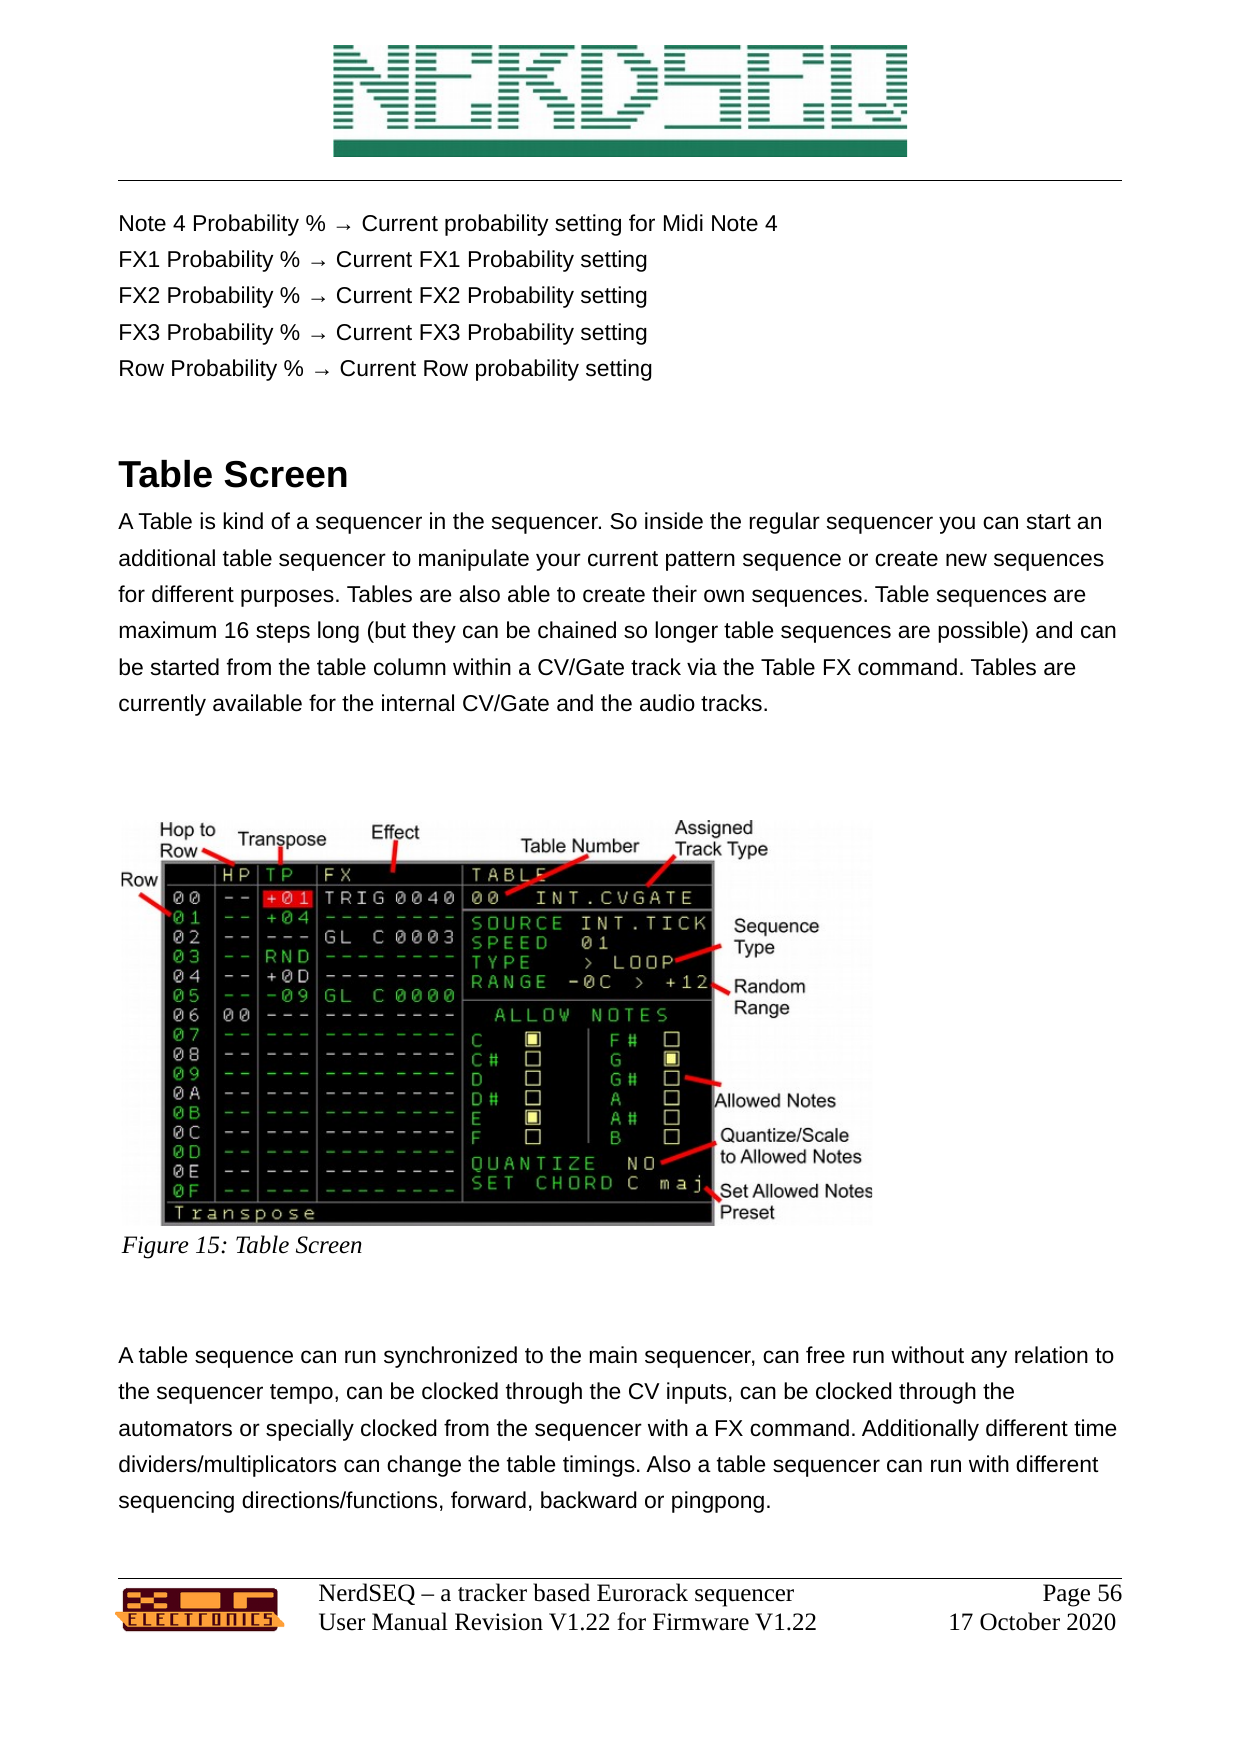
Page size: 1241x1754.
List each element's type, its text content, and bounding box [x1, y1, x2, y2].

text A Table is kind of a sequencer in the sequencer. So inside the regular sequencer you can start an additional table sequencer to manipulate your current pattern sequence or create new sequences for different purposes. Tables are also able to create their own sequences. Table sequences are maximum 16 steps long (but they can be chained so longer table sequences are possible) and can be started from the table column within a CV/Gate track via the Table FX command. Tables are currently available for the internal CV/Gate and the audio tracks. [118, 508, 1122, 716]
text FX1 Probability % → Current FX1 Probability setting [118, 246, 1122, 272]
text A table sequence can run synchronized to the main sequencer, can free run without any relation to the sequencer tempo, can be clocked through the CV inputs, can be clocked through the automators or specially clocked from the sequencer with a FX command. Additionally different time dividers/multiplicators can change the table timings. Also a table sequencer can run with different sequencing directions/functions, forward, backward or pingpong. [118, 1342, 1122, 1514]
picture [121, 820, 873, 1226]
text FX3 Probability % → Current FX3 Probability setting [118, 319, 1122, 345]
text Note 4 Probability % → Current probability setting for Midi Note 4 [118, 209, 1122, 236]
subtitle Table Screen [118, 453, 1122, 496]
picture [115, 1584, 285, 1634]
text FX2 Probability % → Current FX2 Probability setting [118, 282, 1122, 309]
text Row Probability % → Current Row probability setting [118, 355, 1122, 381]
picture [333, 45, 908, 157]
text Figure 15: Table Screen [122, 820, 937, 1259]
